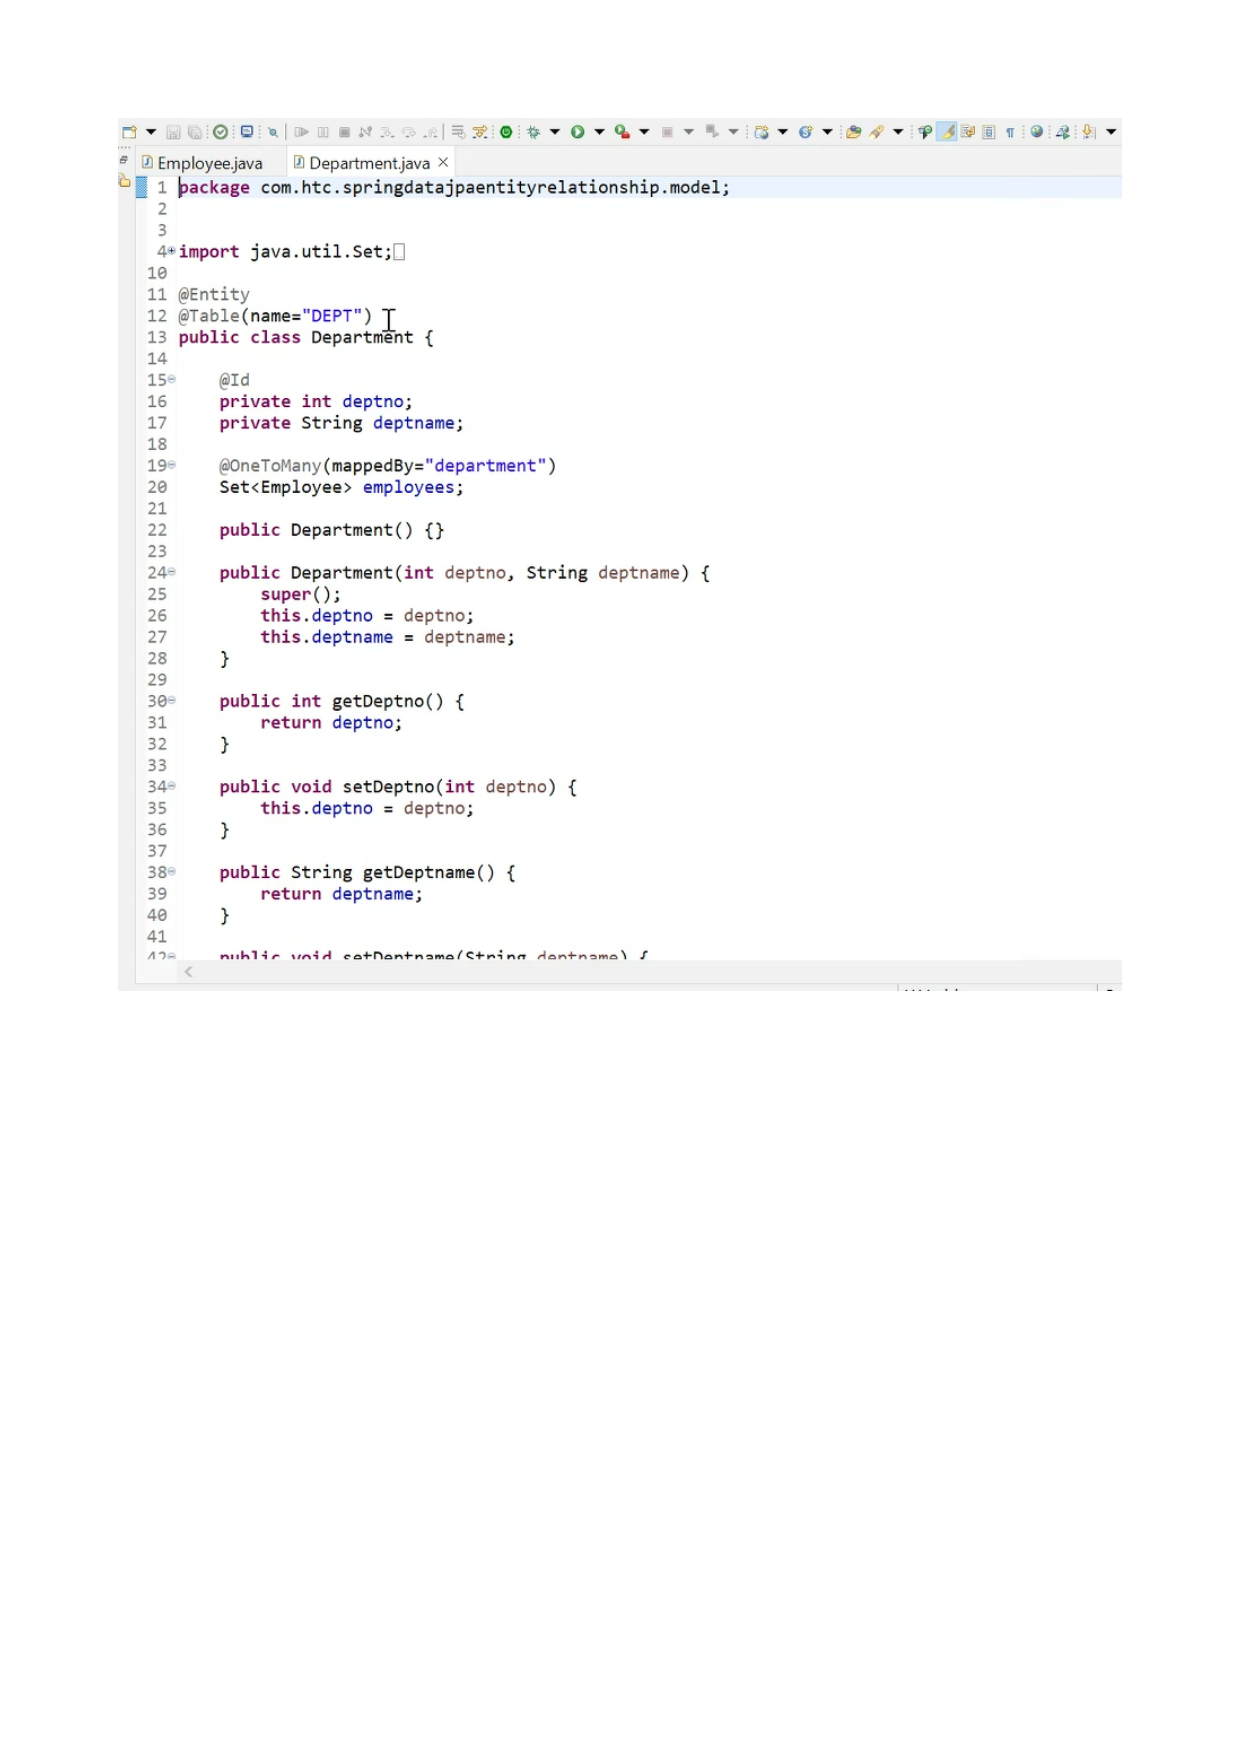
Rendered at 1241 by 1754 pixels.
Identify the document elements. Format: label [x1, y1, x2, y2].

picture [118, 118, 1123, 991]
